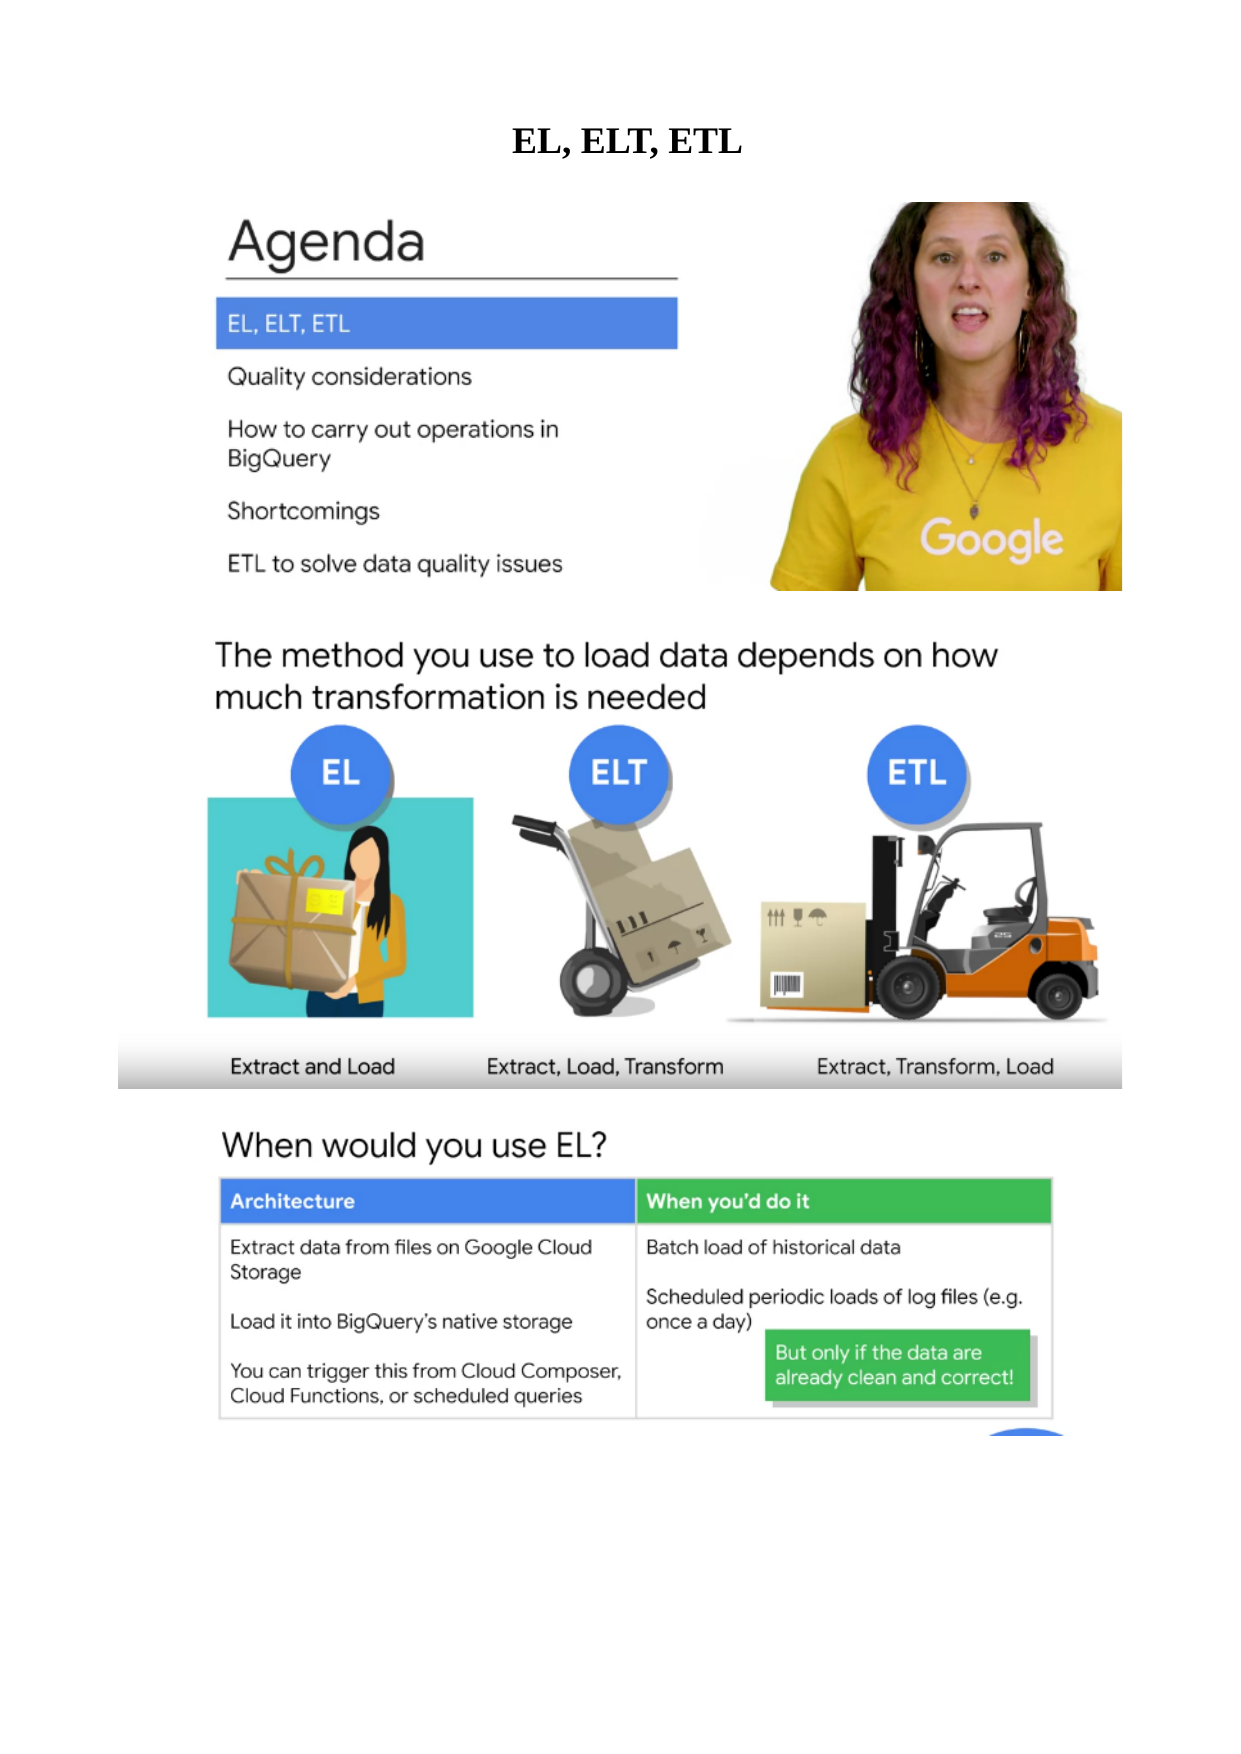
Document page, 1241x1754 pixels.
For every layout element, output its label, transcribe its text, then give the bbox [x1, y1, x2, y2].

picture [118, 1117, 1123, 1436]
picture [118, 619, 1123, 1089]
subtitle EL, ELT, ETL [118, 118, 1122, 161]
picture [118, 202, 1123, 591]
